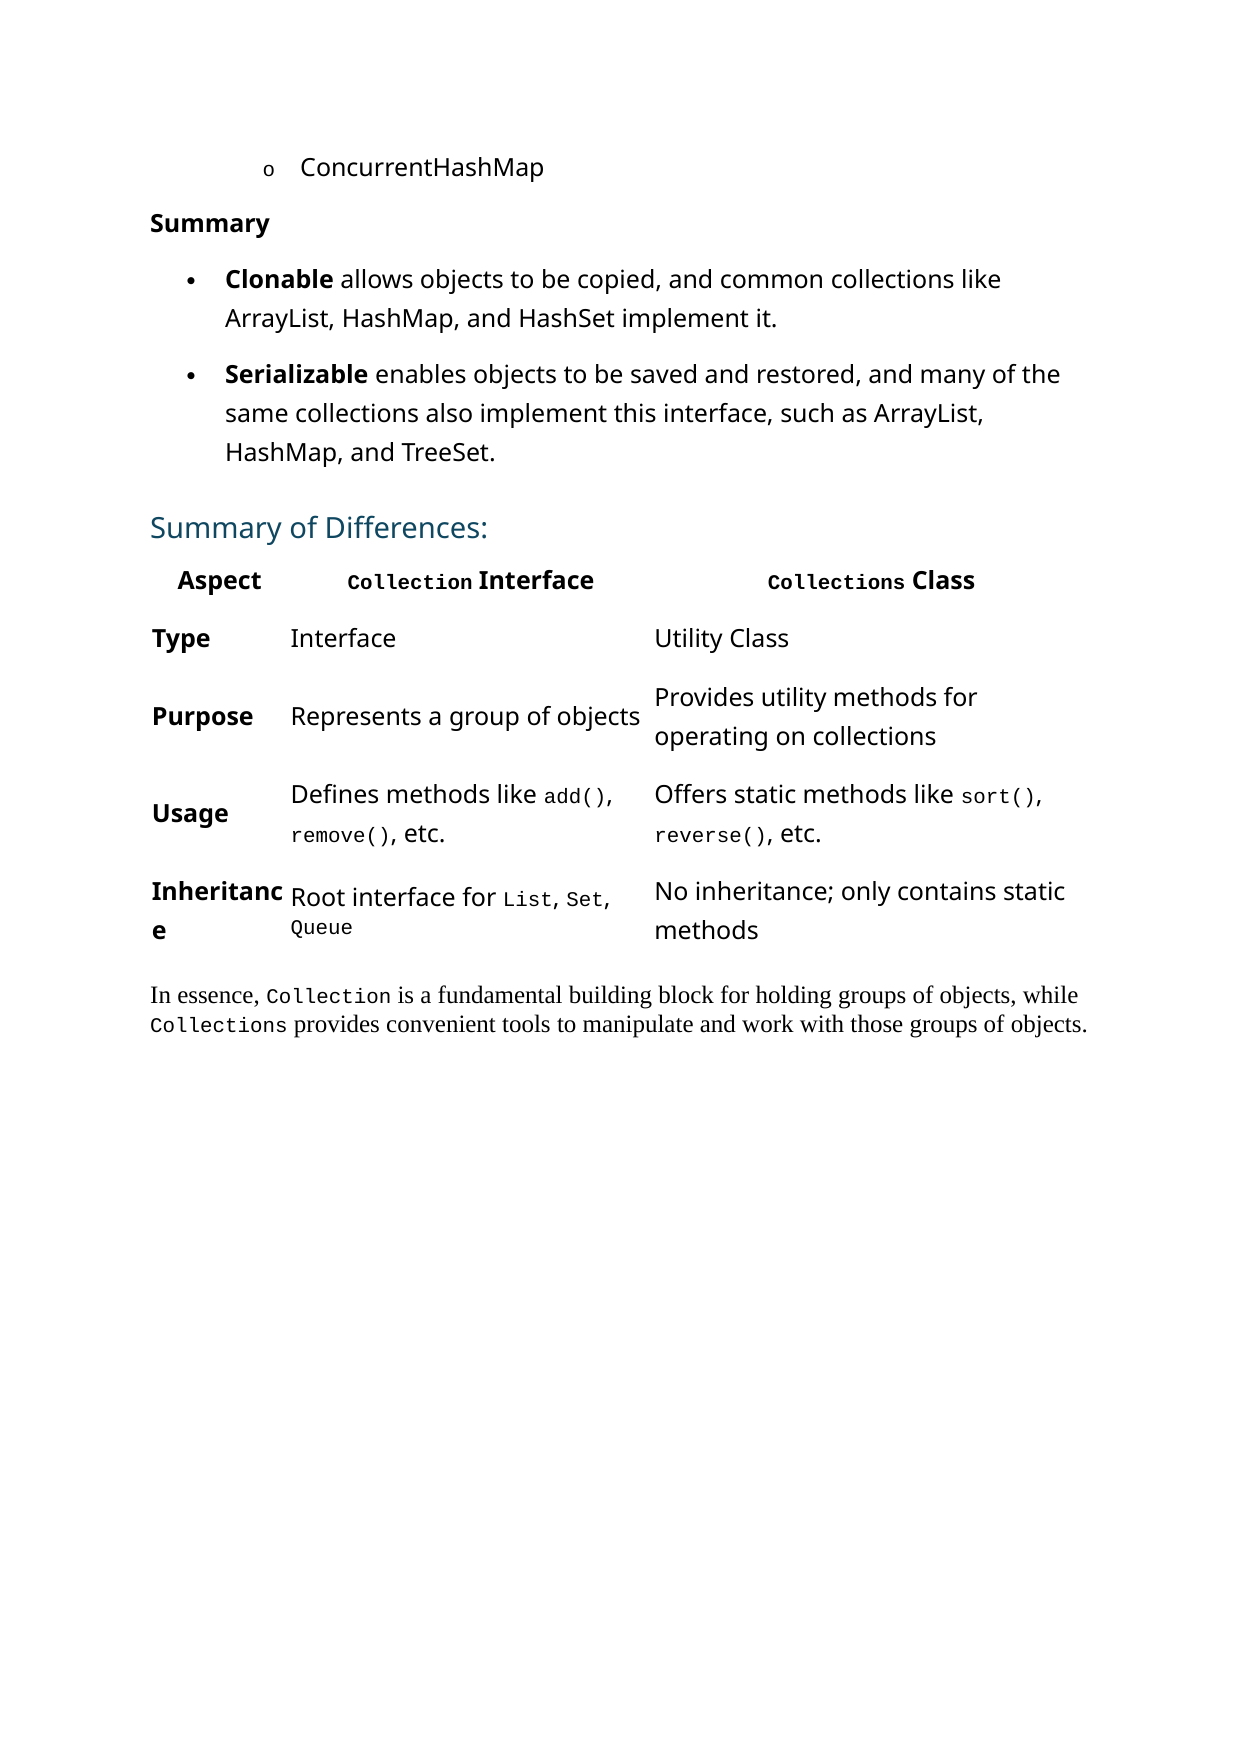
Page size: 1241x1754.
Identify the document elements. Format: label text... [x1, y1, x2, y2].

text In essence, Collection is a fundamental building block for holding groups of objects, while Collections provides convenient tools to manipulate and work with those groups of objects. [150, 980, 1090, 1039]
table_cell Inheritance [150, 872, 289, 969]
list ConcurrentHashMap [262, 150, 1090, 184]
table_cell Usage [150, 775, 289, 872]
list Clonable allows objects to be copied, and common collections like ArrayList, HashMap, and HashSet implement it. [187, 262, 1090, 335]
table_cell No inheritance; only contains static methods [653, 872, 1090, 969]
table_cell Provides utility methods for operating on collections [653, 678, 1090, 775]
table_cell Root interface for List, Set, Queue [289, 872, 653, 969]
subtitle Summary of Differences: [150, 507, 1090, 547]
table_header Aspect [150, 561, 289, 619]
list Serializable enables objects to be saved and restored, and many of the same collections also implement this interface, such as ArrayList, HashMap, and TreeSet. [187, 357, 1090, 469]
table_cell Purpose [150, 678, 289, 775]
table_cell Interface [289, 620, 653, 678]
table_cell Offers static methods like sort(), reverse(), etc. [653, 775, 1090, 872]
table_cell Utility Class [653, 620, 1090, 678]
table_header Collection Interface [289, 561, 653, 619]
table_cell Defines methods like add(), remove(), etc. [289, 775, 653, 872]
table_cell Type [150, 620, 289, 678]
table_cell Represents a group of objects [289, 678, 653, 775]
text Summary [150, 206, 1090, 240]
table_header Collections Class [653, 561, 1090, 619]
